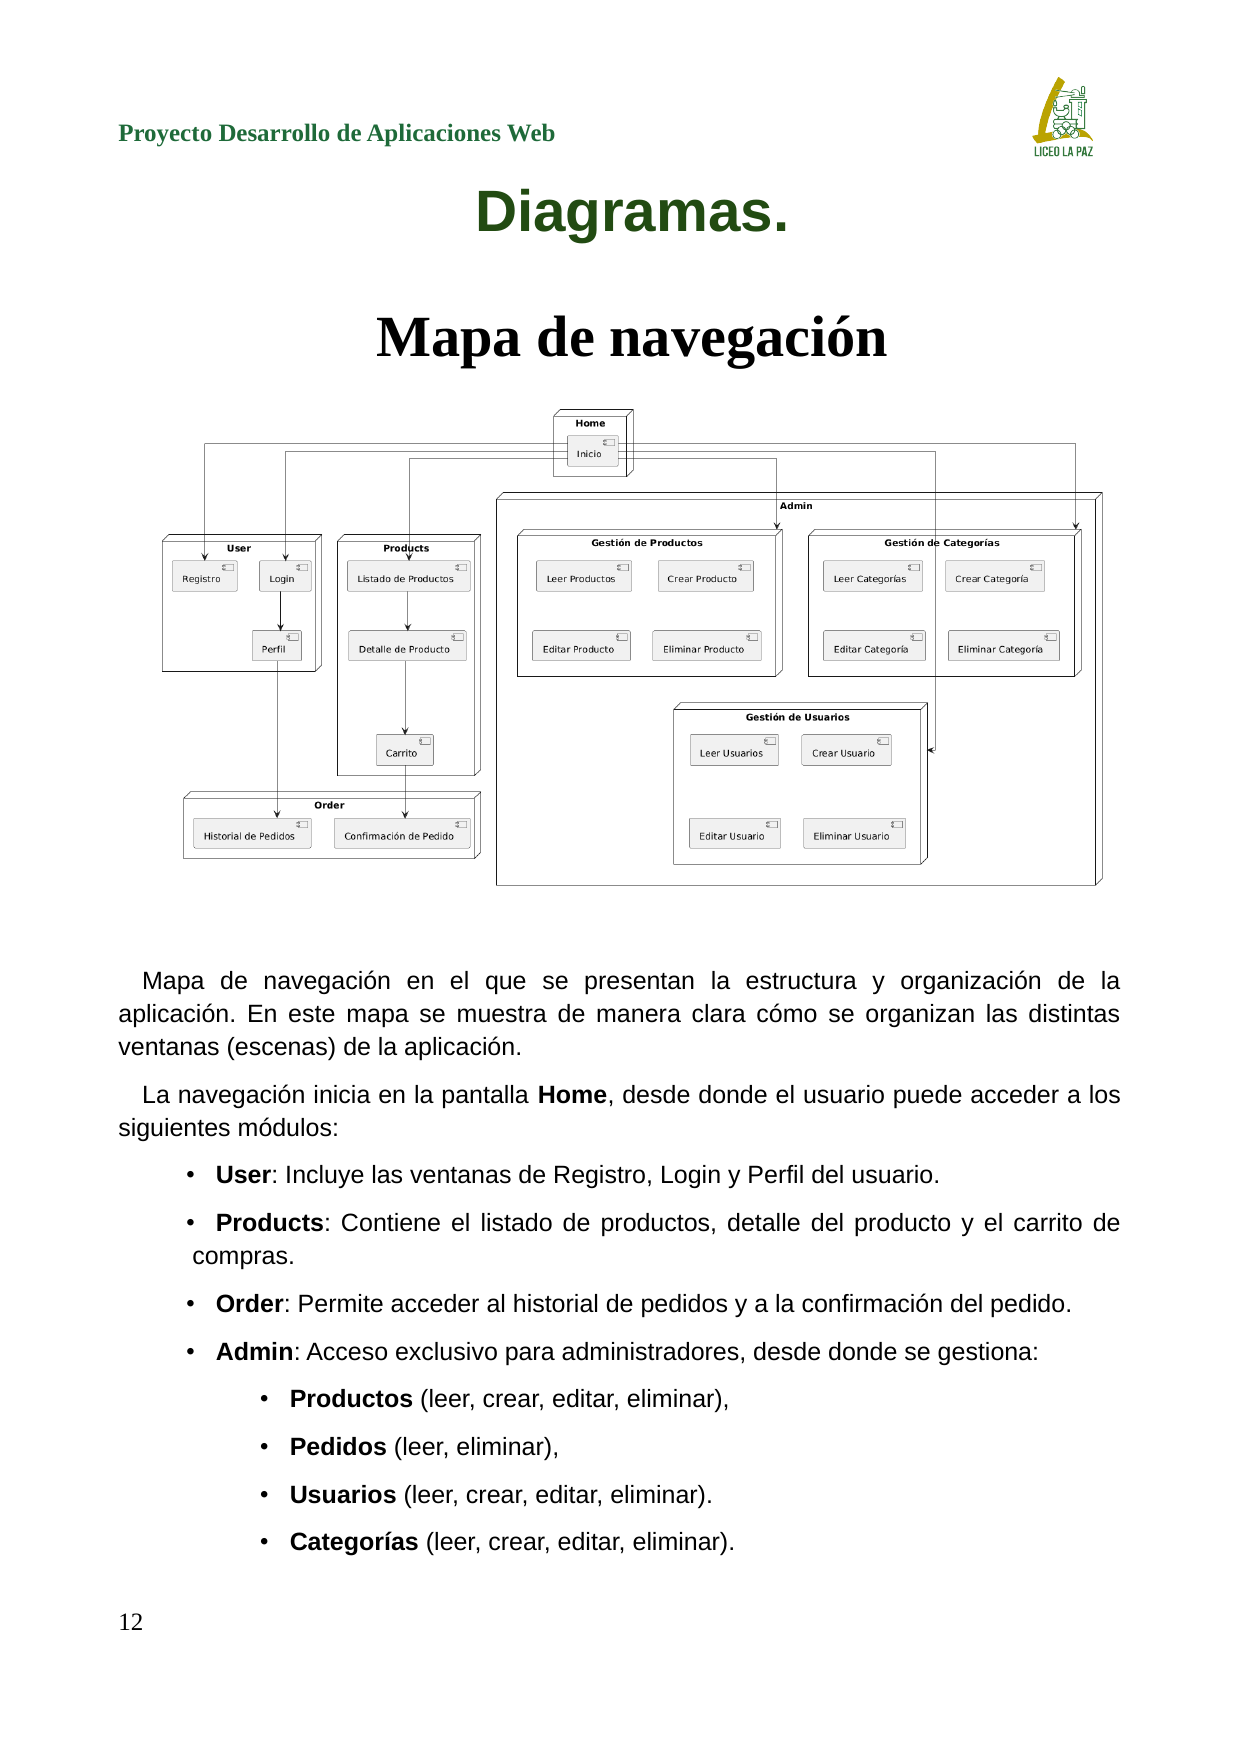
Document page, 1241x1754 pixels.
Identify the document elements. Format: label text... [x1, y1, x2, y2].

list Admin: Acceso exclusivo para administradores, desde donde se gestiona: [162, 1336, 1122, 1365]
picture [1025, 70, 1100, 165]
subtitle Mapa de navegación [118, 302, 1122, 369]
list Usuarios (leer, crear, editar, eliminar). [236, 1479, 1122, 1508]
list User: Incluye las ventanas de Registro, Login y Perfil del usuario. [162, 1160, 1122, 1189]
list Categorías (leer, crear, editar, eliminar). [236, 1527, 1122, 1556]
list Pedidos (leer, eliminar), [236, 1432, 1122, 1461]
text Mapa de navegación en el que se presentan la estructura y organización de la aplicación. En este mapa se muestra de manera clara cómo se organizan las distintas ventanas (escenas) de la aplicación. [118, 966, 1122, 1061]
list Order: Permite acceder al historial de pedidos y a la confirmación del pedido. [162, 1289, 1122, 1318]
subtitle Diagramas. [118, 177, 1122, 244]
text La navegación inicia en la pantalla Home, desde donde el usuario puede acceder a los siguientes módulos: [118, 1080, 1122, 1141]
list Products: Contiene el listado de productos, detalle del producto y el carrito de compras. [162, 1208, 1122, 1270]
list Productos (leer, crear, editar, eliminar), [236, 1384, 1122, 1413]
picture [151, 406, 1112, 895]
